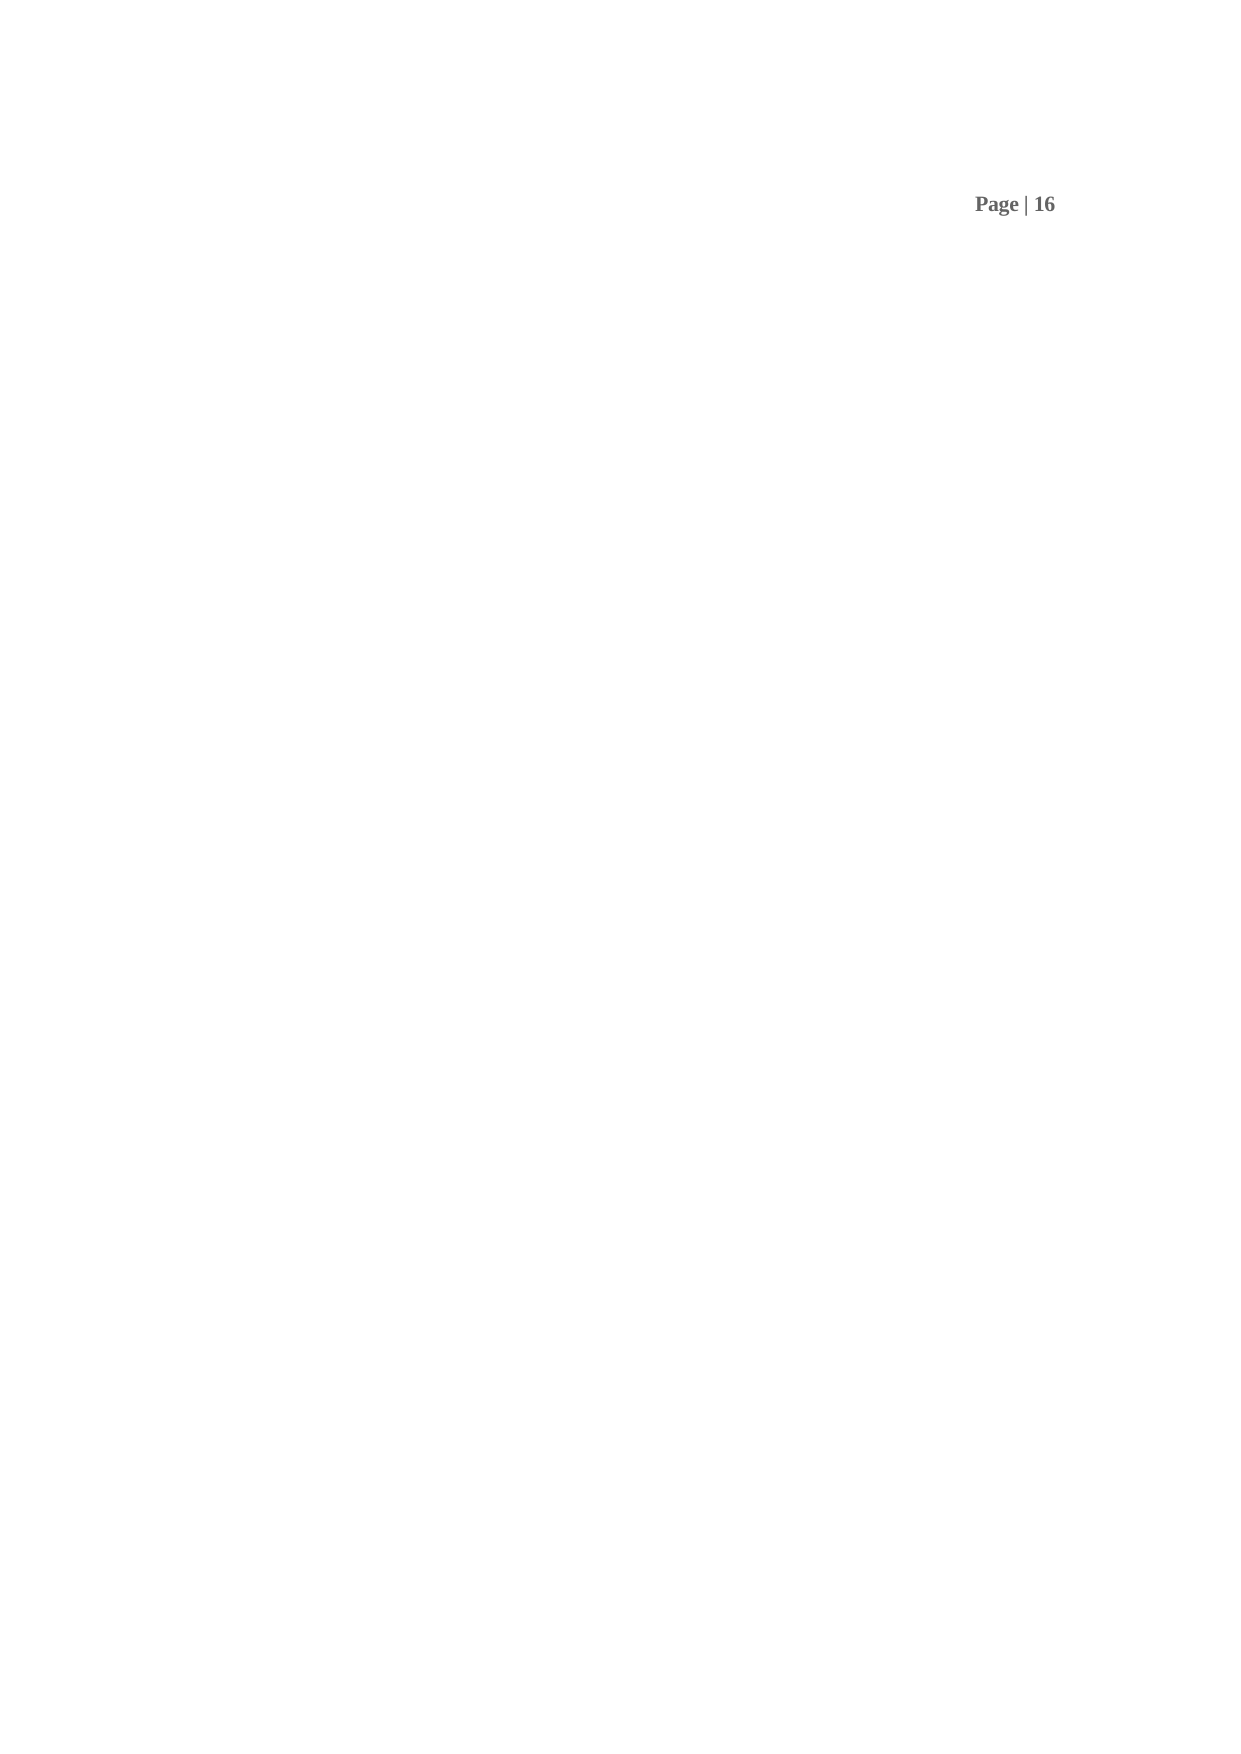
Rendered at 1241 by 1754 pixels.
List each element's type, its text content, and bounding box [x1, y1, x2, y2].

text Page | 16 [975, 189, 1068, 217]
